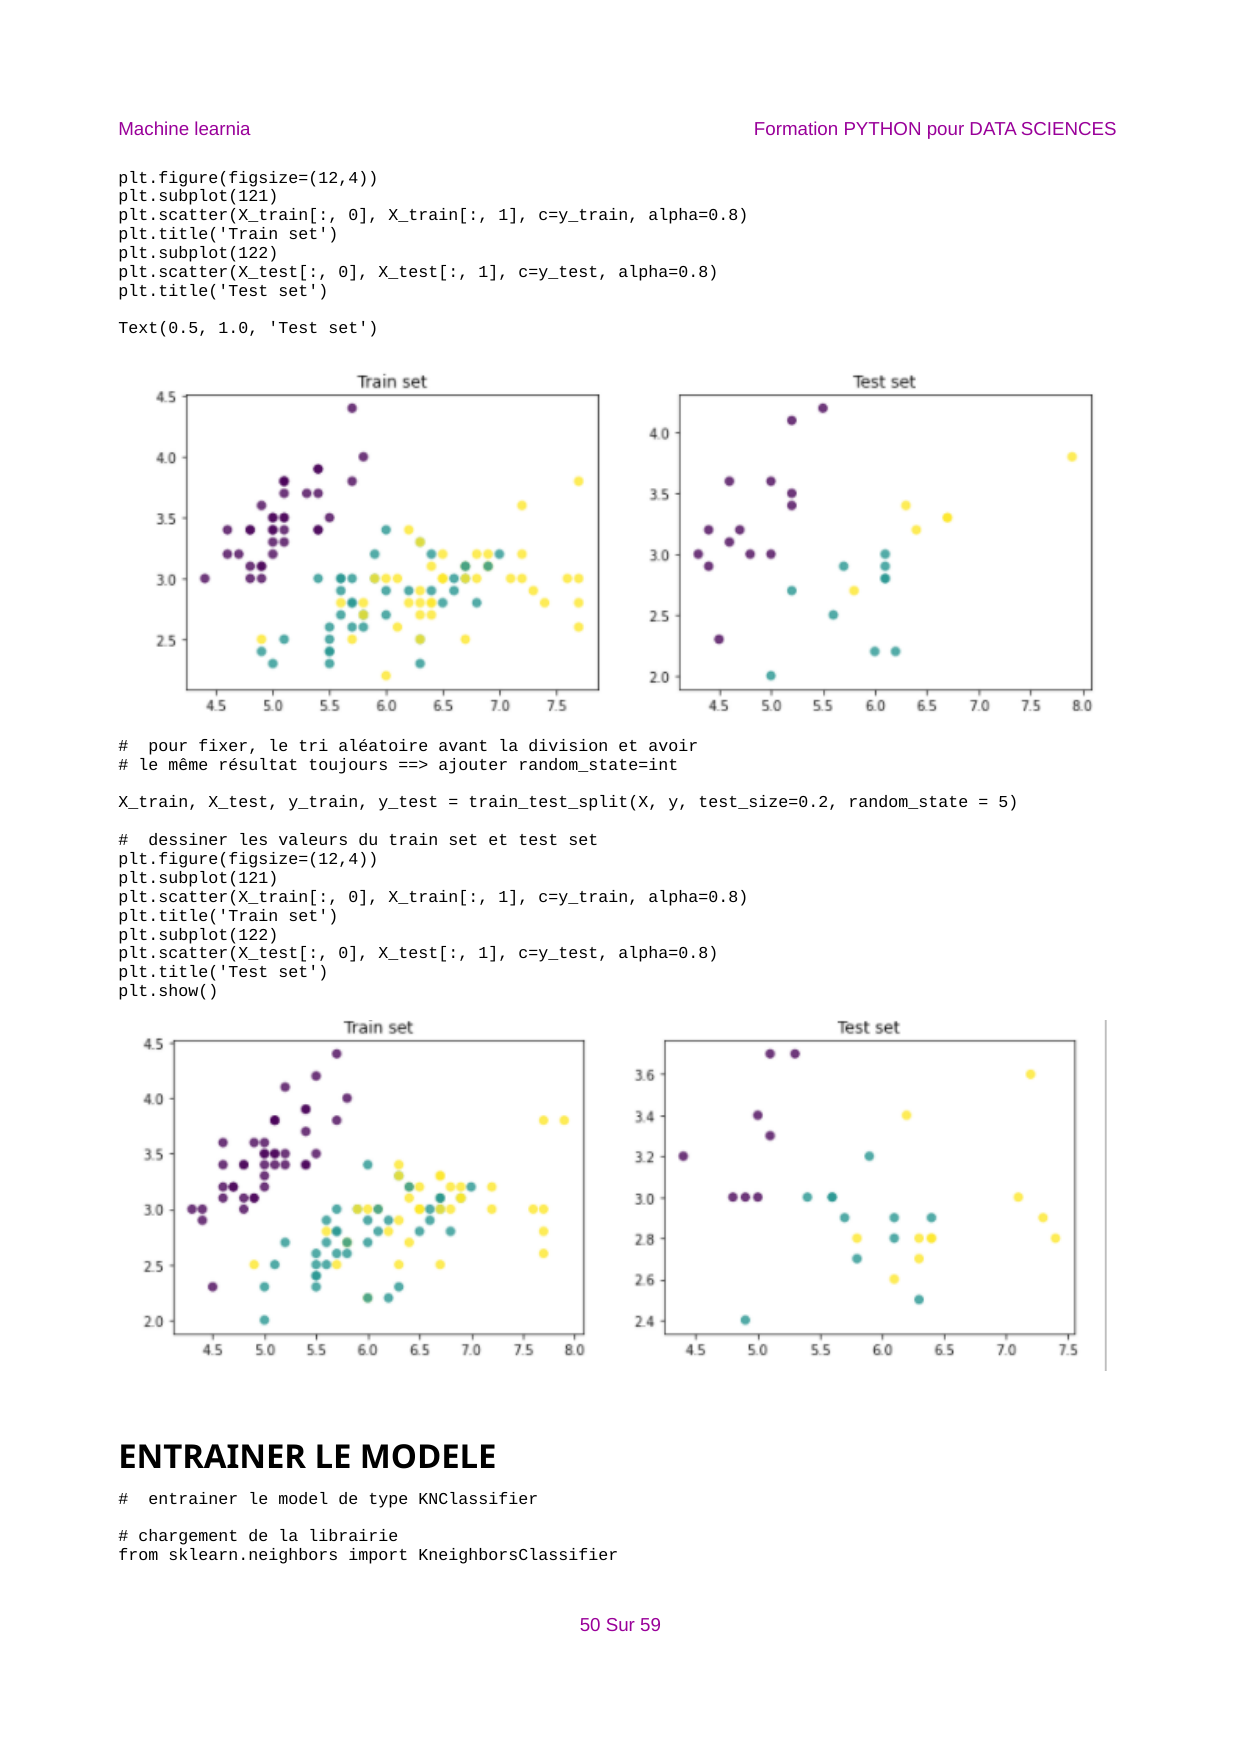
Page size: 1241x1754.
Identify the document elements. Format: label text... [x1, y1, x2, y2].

text plt.title('Train set') [118, 226, 1122, 244]
text # dessiner les valeurs du train set et test set [118, 832, 1122, 851]
text plt.figure(figsize=(12,4)) [118, 169, 1122, 188]
text # pour fixer, le tri aléatoire avant la division et avoir [118, 737, 1122, 756]
text plt.scatter(X_test[:, 0], X_test[:, 1], c=y_test, alpha=0.8) [118, 263, 1122, 282]
text plt.subplot(121) [118, 869, 1122, 888]
text plt.subplot(122) [118, 926, 1122, 945]
text plt.show() [118, 983, 1122, 1001]
text plt.figure(figsize=(12,4)) [118, 851, 1122, 869]
text plt.title('Test set') [118, 964, 1122, 983]
text plt.scatter(X_train[:, 0], X_train[:, 1], c=y_train, alpha=0.8) [118, 207, 1122, 226]
picture [131, 357, 1110, 719]
text # chargement de la librairie [118, 1528, 1122, 1547]
text plt.scatter(X_train[:, 0], X_train[:, 1], c=y_train, alpha=0.8) [118, 888, 1122, 907]
text plt.subplot(121) [118, 188, 1122, 207]
subtitle ENTRAINER LE MODELE [118, 1433, 1122, 1478]
text plt.title('Test set') [118, 282, 1122, 301]
text Text(0.5, 1.0, 'Test set') [118, 320, 1122, 339]
text # le même résultat toujours ==> ajouter random_state=int [118, 756, 1122, 775]
text plt.scatter(X_test[:, 0], X_test[:, 1], c=y_test, alpha=0.8) [118, 945, 1122, 964]
text # entrainer le model de type KNClassifier [118, 1490, 1122, 1509]
text plt.title('Train set') [118, 907, 1122, 926]
text X_train, X_test, y_train, y_test = train_test_split(X, y, test_size=0.2, random_state = 5) [118, 794, 1122, 813]
text plt.subplot(122) [118, 244, 1122, 263]
picture [130, 1020, 1110, 1371]
text from sklearn.neighbors import KneighborsClassifier [118, 1547, 1122, 1566]
